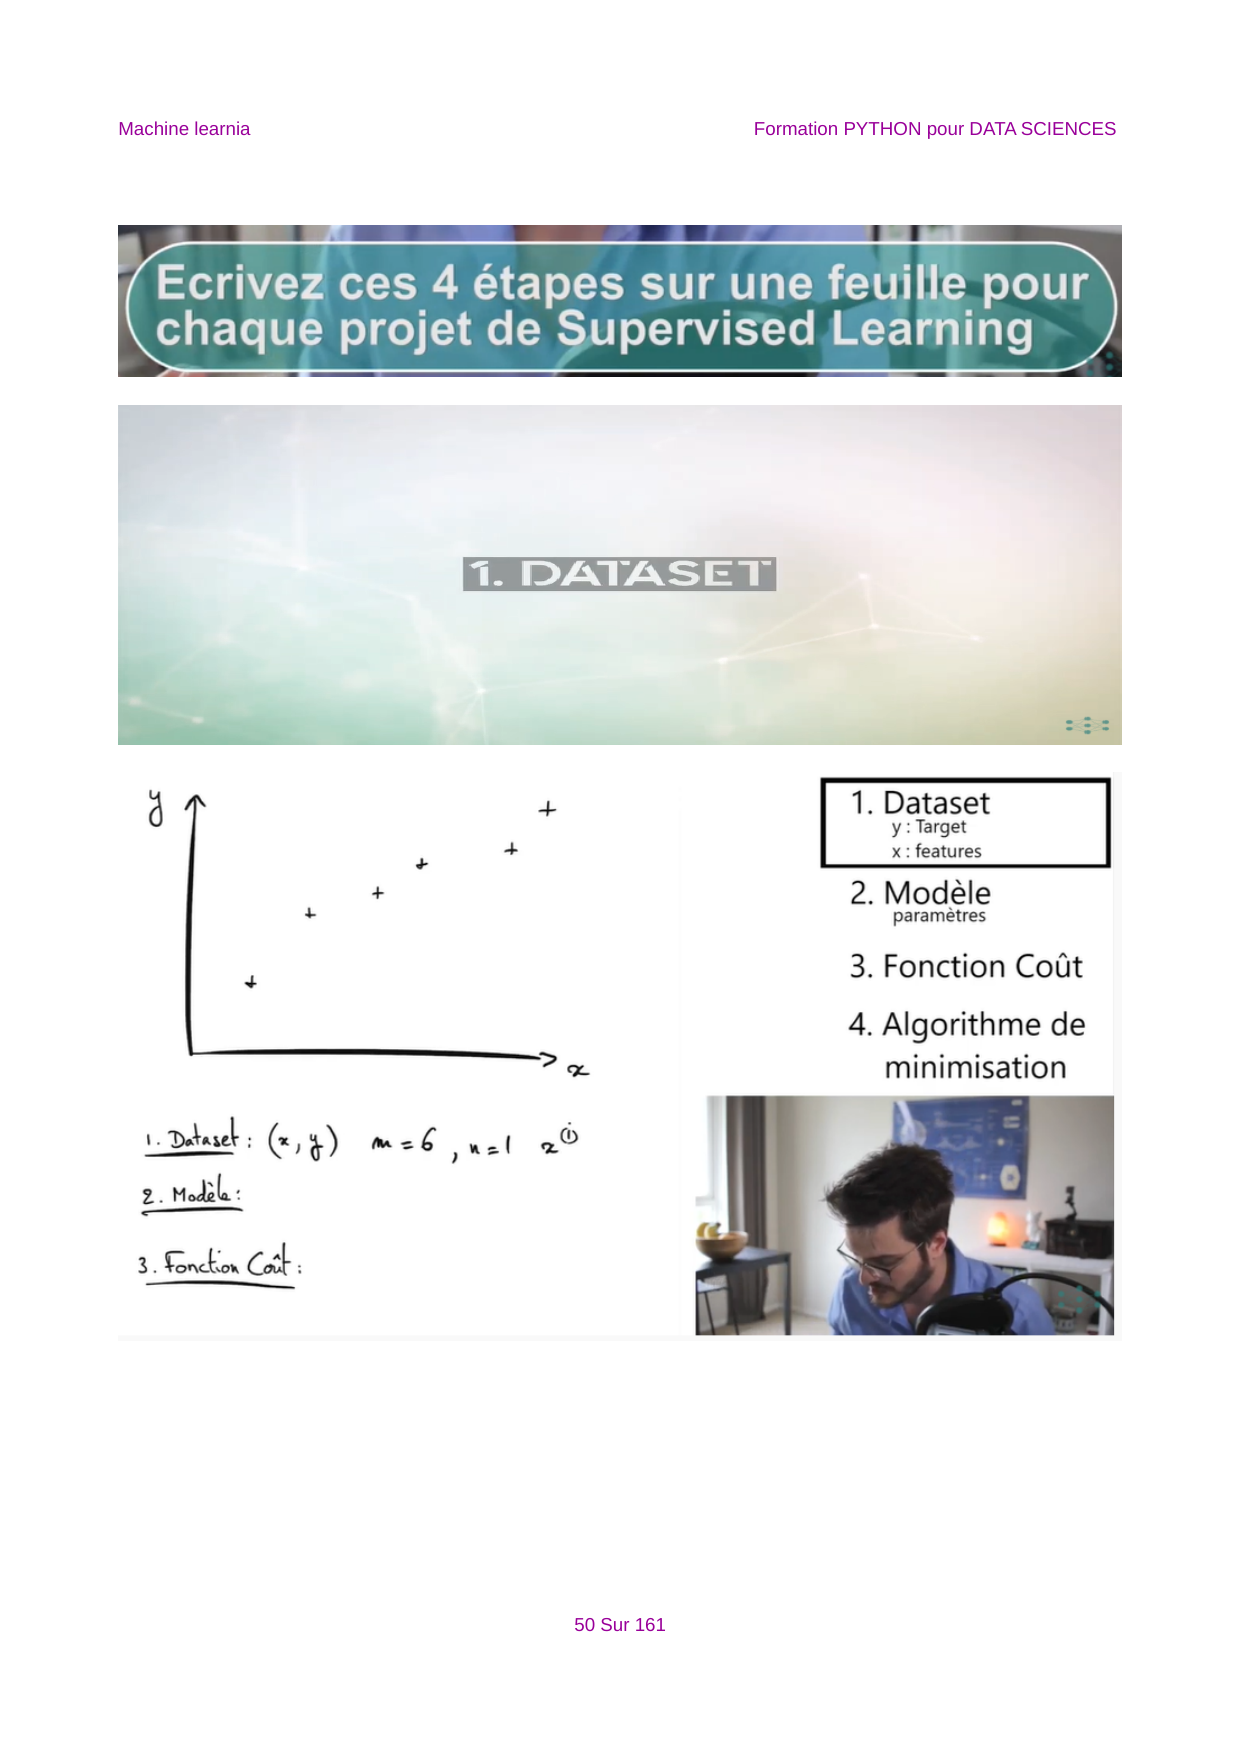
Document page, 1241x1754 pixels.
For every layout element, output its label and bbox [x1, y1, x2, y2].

picture [118, 772, 1122, 1341]
picture [118, 405, 1122, 745]
picture [118, 225, 1122, 377]
